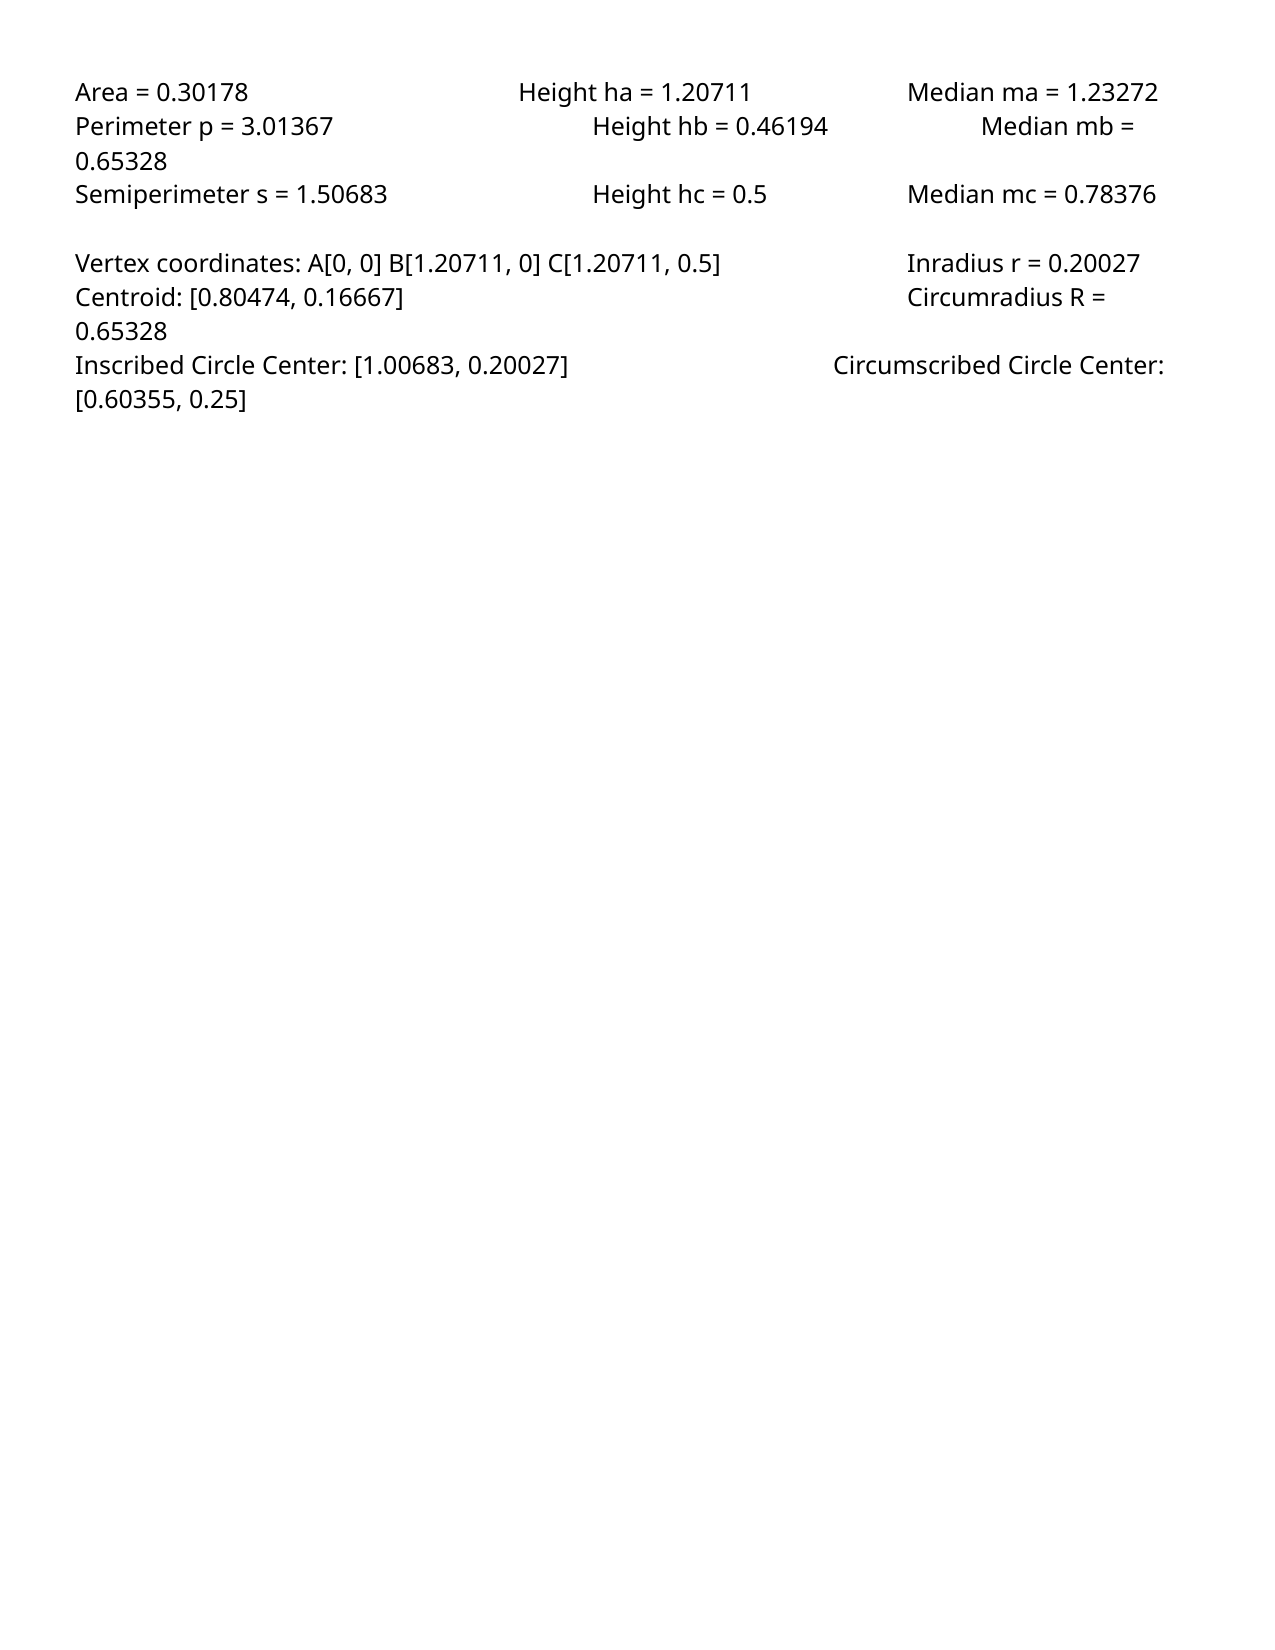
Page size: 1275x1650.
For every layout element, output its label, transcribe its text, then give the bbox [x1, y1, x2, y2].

text Vertex coordinates: A[0, 0] B[1.20711, 0] C[1.20711, 0.5] Inradius r = 0.20027 [75, 211, 1200, 279]
text Area = 0.30178 Height ha = 1.20711 Median ma = 1.23272 [75, 75, 1200, 109]
text Semiperimeter s = 1.50683 Height hc = 0.5 Median mc = 0.78376 [75, 177, 1200, 211]
text Centroid: [0.80474, 0.16667] Circumradius R = 0.65328 Inscribed Circle Center: [1.00683, 0.20027] Circumscribed Circle Center: [0.60355, 0.25] [75, 279, 1200, 416]
text Perimeter p = 3.01367 Height hb = 0.46194 Median mb = 0.65328 [75, 109, 1200, 177]
